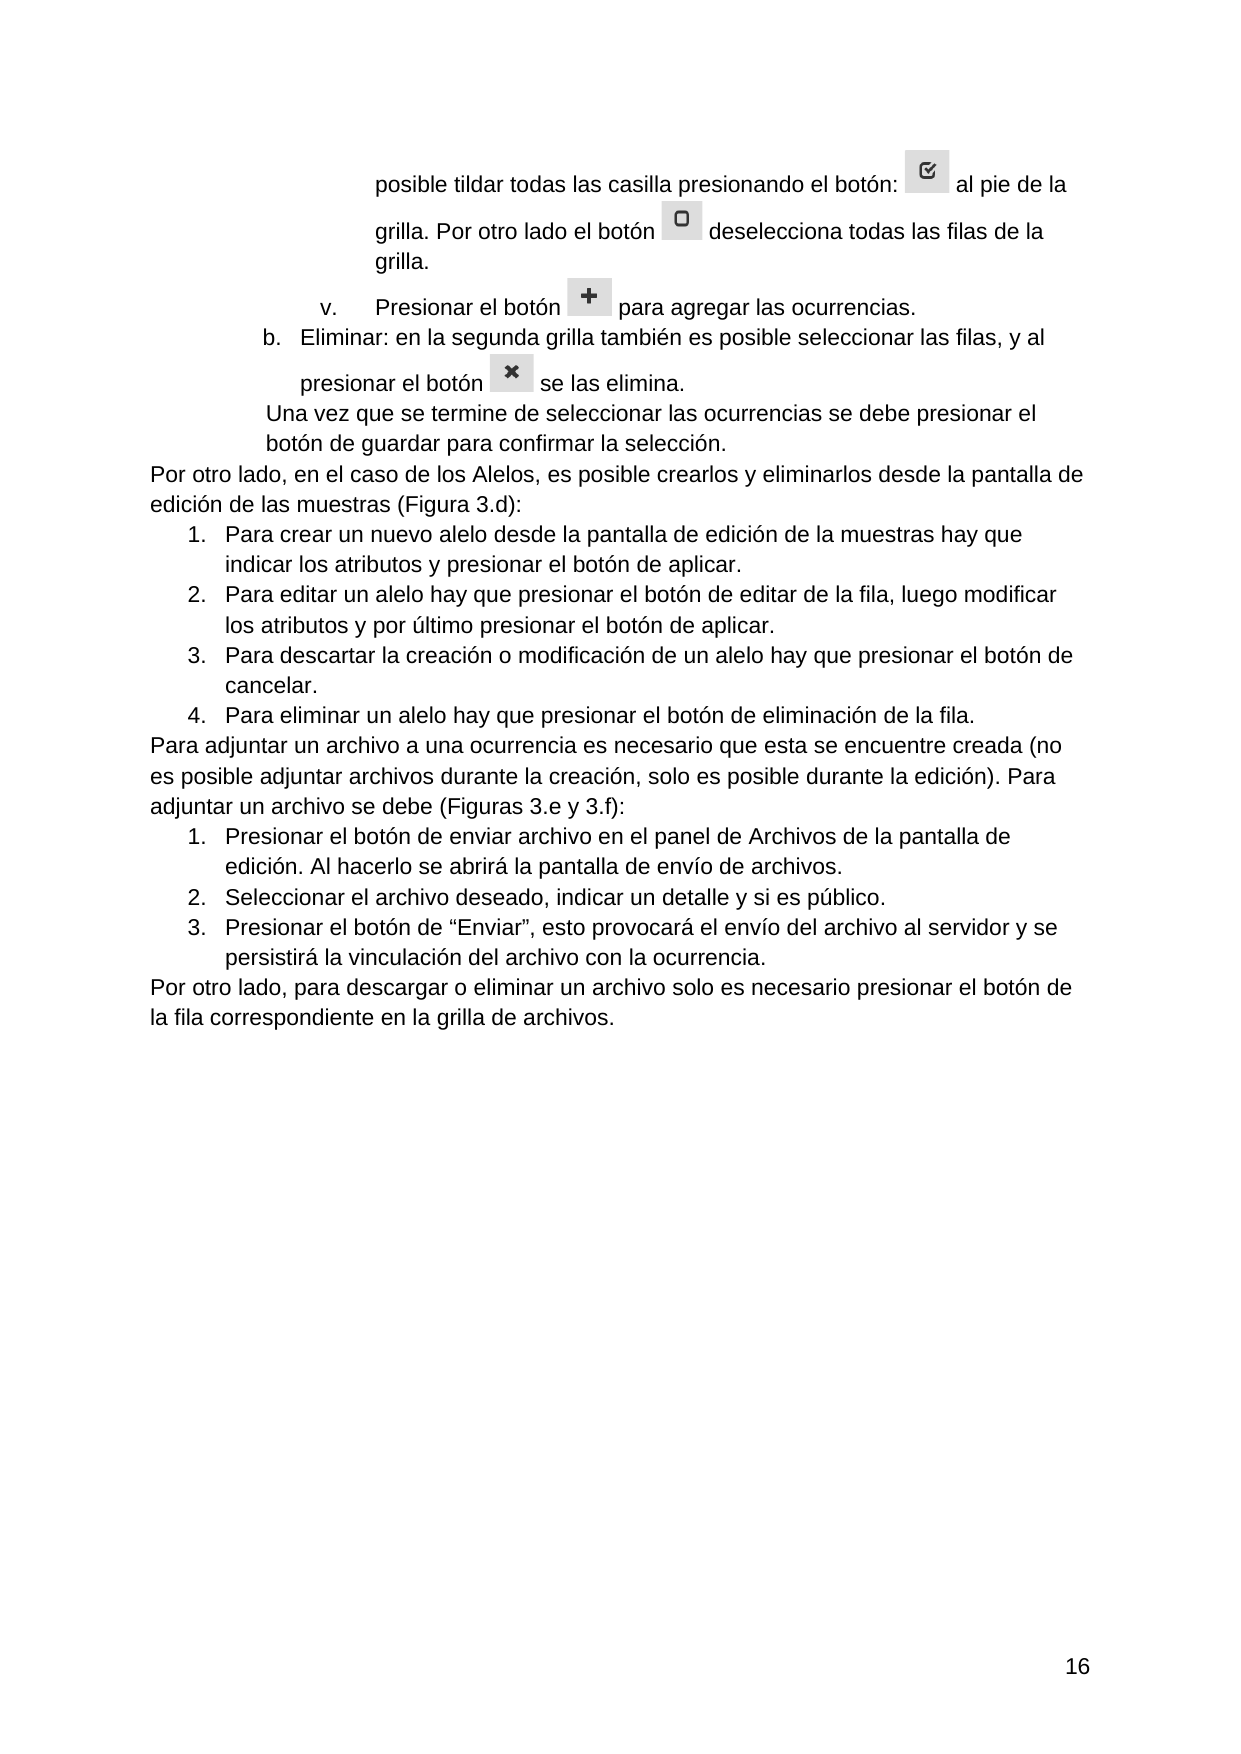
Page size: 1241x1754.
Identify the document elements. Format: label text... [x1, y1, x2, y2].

list Para descartar la creación o modificación de un alelo hay que presionar el botón de cancelar. [187, 642, 1090, 698]
picture [904, 150, 950, 193]
list Presionar el botón de enviar archivo en el panel de Archivos de la pantalla de edición. Al hacerlo se abrirá la pantalla de envío de archivos. [187, 823, 1090, 879]
text Una vez que se termine de seleccionar las ocurrencias se debe presionar el botón de guardar para confirmar la selección. [266, 400, 1090, 457]
list Eliminar: en la segunda grilla también es posible seleccionar las filas, y al presionar el botón se las elimina. [262, 324, 1090, 396]
picture [489, 354, 534, 392]
list Para eliminar un alelo hay que presionar el botón de eliminación de la fila. [187, 702, 1090, 728]
list Presionar el botón de “Enviar”, esto provocará el envío del archivo al servidor y se persistirá la vinculación del archivo con la ocurrencia. [187, 914, 1090, 970]
list Para crear un nuevo alelo desde la pantalla de edición de la muestras hay que indicar los atributos y presionar el botón de aplicar. [187, 521, 1090, 577]
list Para editar un alelo hay que presionar el botón de editar de la fila, luego modificar los atributos y por último presionar el botón de aplicar. [187, 581, 1090, 638]
text Para adjuntar un archivo a una ocurrencia es necesario que esta se encuentre creada (no es posible adjuntar archivos durante la creación, solo es posible durante la edición). Para adjuntar un archivo se debe (Figuras 3.e y 3.f): [150, 732, 1090, 819]
picture [567, 278, 612, 316]
list Presionar el botón para agregar las ocurrencias. [337, 278, 1090, 321]
text Por otro lado, en el caso de los Alelos, es posible crearlos y eliminarlos desde la pantalla de edición de las muestras (Figura 3.d): [150, 461, 1090, 517]
text Por otro lado, para descargar o eliminar un archivo solo es necesario presionar el botón de la fila correspondiente en la grilla de archivos. [150, 974, 1090, 1031]
list posible tildar todas las casilla presionando el botón: al pie de la grilla. Por otro lado el botón deselecciona todas las filas de la grilla. [337, 150, 1090, 274]
picture [661, 201, 703, 240]
list Seleccionar el archivo deseado, indicar un detalle y si es público. [187, 883, 1090, 910]
